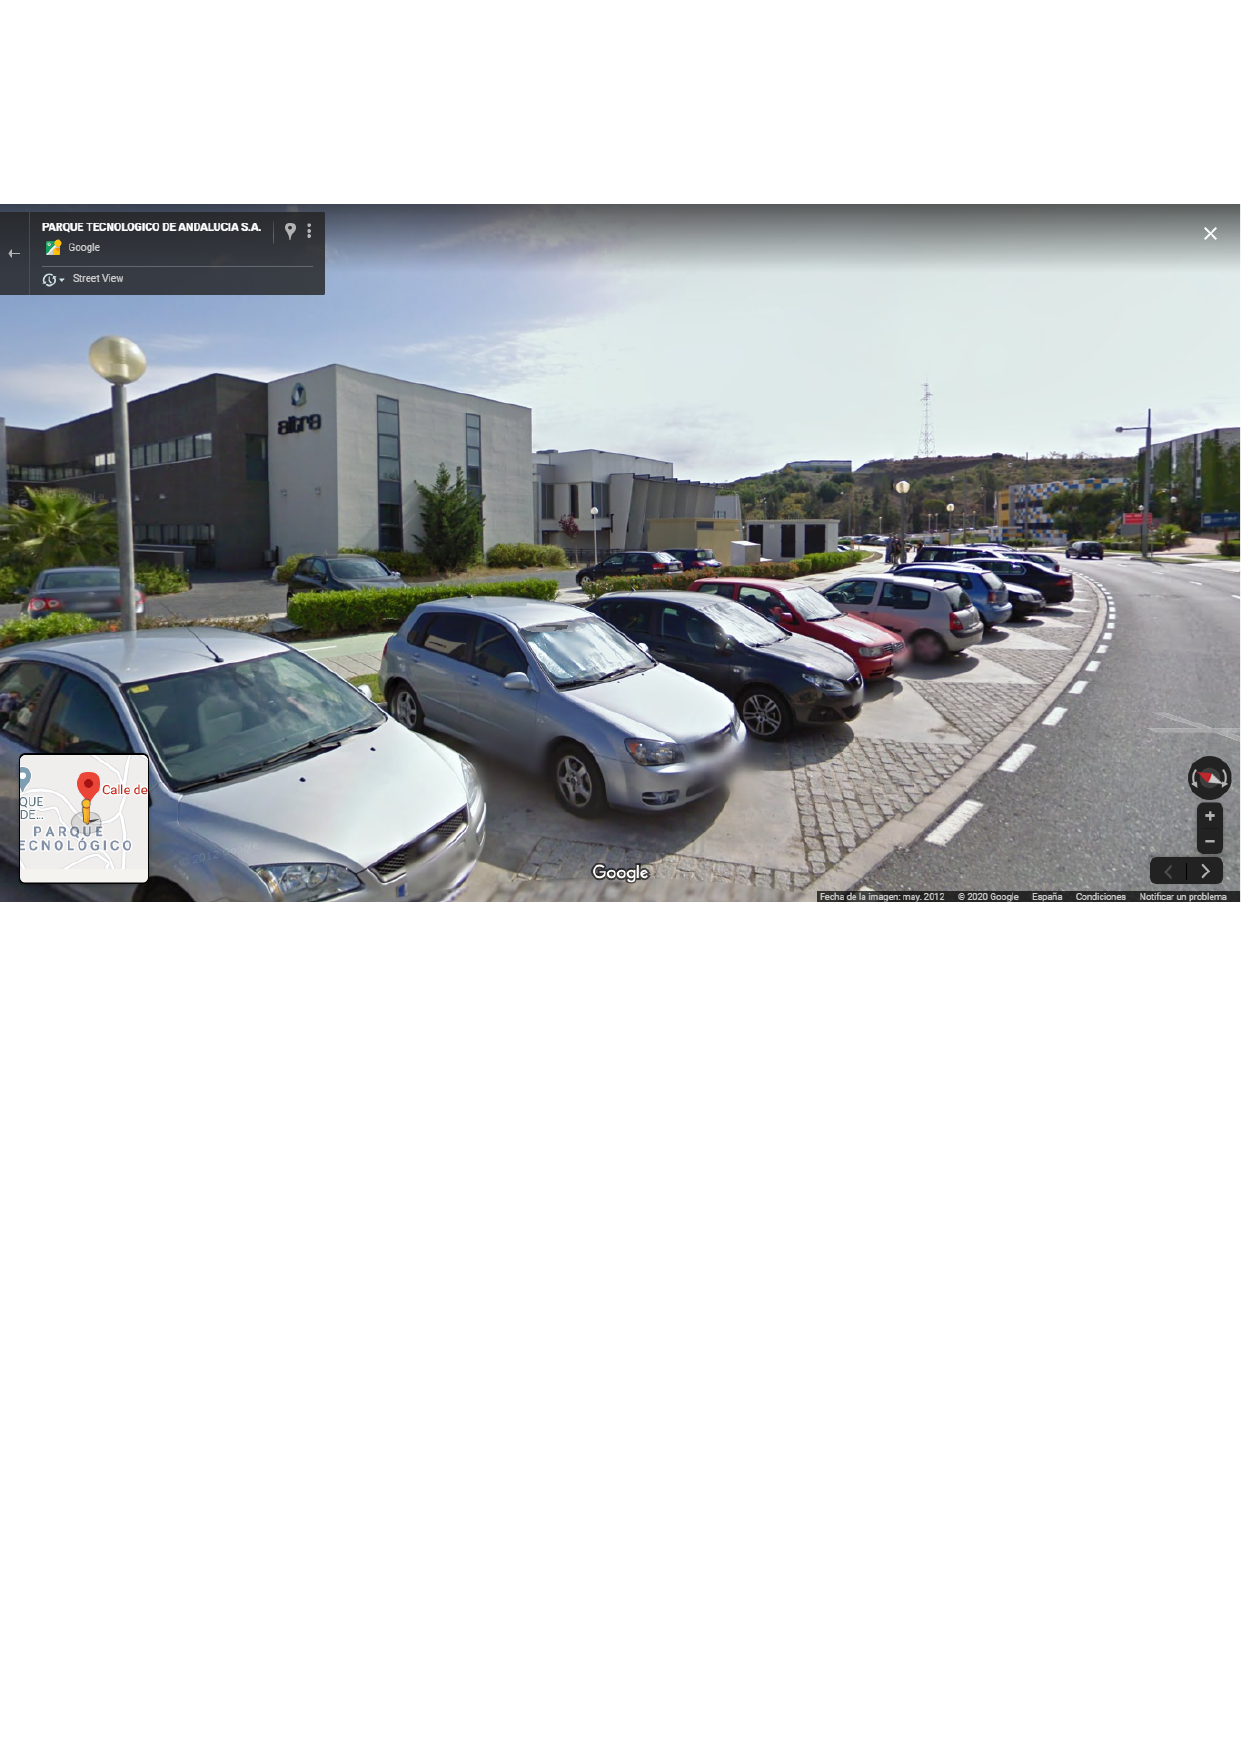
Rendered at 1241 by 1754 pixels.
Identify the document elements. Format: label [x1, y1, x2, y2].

picture [0, 204, 1241, 902]
